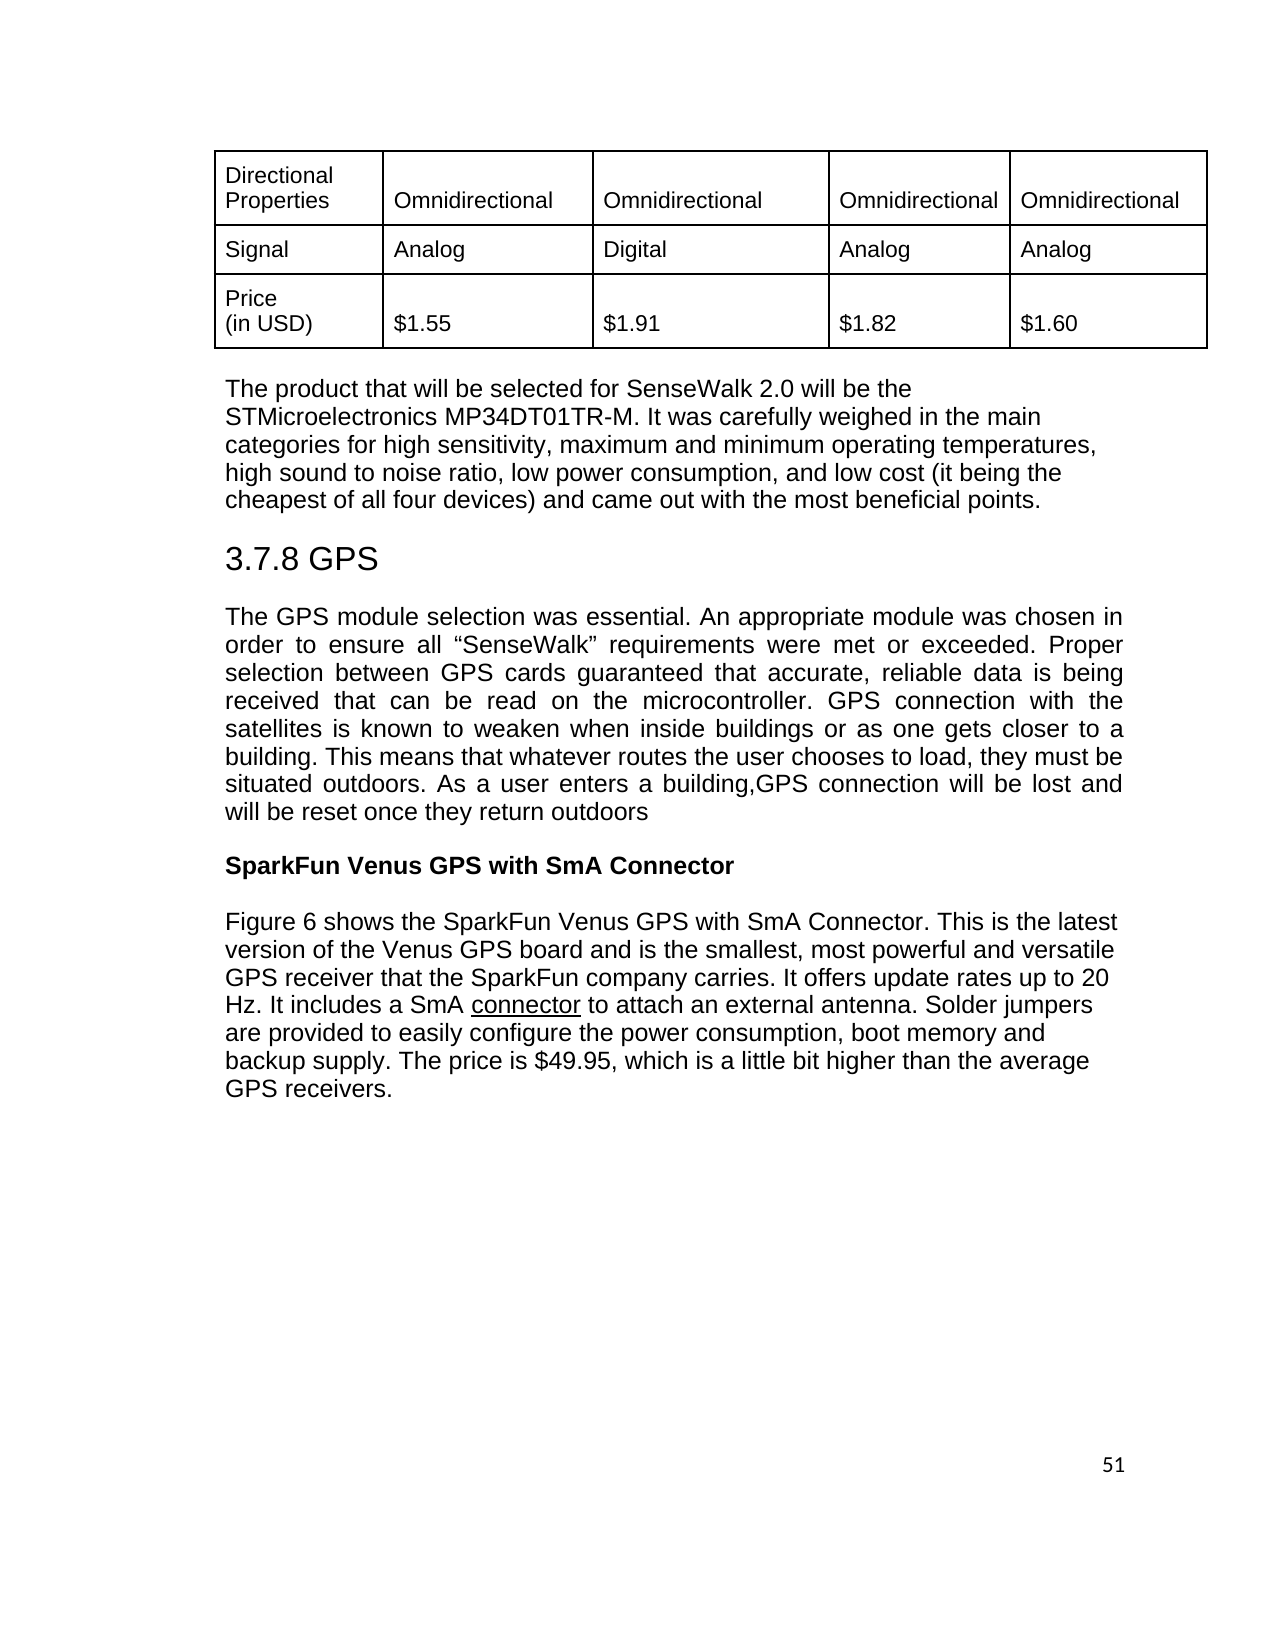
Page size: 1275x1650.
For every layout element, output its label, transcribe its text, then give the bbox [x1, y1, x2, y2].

text Figure 6 shows the SparkFun Venus GPS with SmA Connector. This is the latest version of the Venus GPS board and is the smallest, most powerful and versatile GPS receiver that the SparkFun company carries. It offers update rates up to 20 Hz. It includes a SmA connector to attach an external antenna. Solder jumpers are provided to easily configure the power consumption, boot memory and backup supply. The price is $49.95, which is a little bit higher than the average GPS receivers. [225, 879, 1125, 1103]
table_cell Omnidirectional [1011, 152, 1206, 224]
table_cell Directional Properties [216, 152, 382, 224]
text 3.7.8 GPS [225, 540, 1125, 577]
text The product that will be selected for SenseWalk 2.0 will be the STMicroelectronics MP34DT01TR-M. It was carefully weighed in the main categories for high sensitivity, maximum and minimum operating temperatures, high sound to noise ratio, low power consumption, and low cost (it being the cheapest of all four devices) and came out with the most beneficial points. [225, 374, 1125, 514]
table_cell Analog [1011, 226, 1206, 273]
table_cell Analog [384, 226, 592, 273]
text SparkFun Venus GPS with SmA Connector [225, 852, 1125, 879]
table_cell Omnidirectional [384, 152, 592, 224]
table_cell Analog [830, 226, 1009, 273]
table_cell $1.82 [830, 275, 1009, 347]
table_cell Price (in USD) [216, 275, 382, 347]
text The GPS module selection was essential. An appropriate module was chosen in order to ensure all “SenseWalk” requirements were met or exceeded. Proper selection between GPS cards guaranteed that accurate, reliable data is being received that can be read on the microcontroller. GPS connection with the satellites is known to weaken when inside buildings or as one gets closer to a building. This means that whatever routes the user chooses to load, they must be situated outdoors. As a user enters a building,GPS connection will be lost and will be reset once they return outdoors [225, 603, 1125, 826]
table_cell $1.55 [384, 275, 592, 347]
table_cell $1.60 [1011, 275, 1206, 347]
table_cell Omnidirectional [830, 152, 1009, 224]
table_cell Omnidirectional [594, 152, 828, 224]
table_cell Signal [216, 226, 382, 273]
table_cell $1.91 [594, 275, 828, 347]
table_cell Digital [594, 226, 828, 273]
